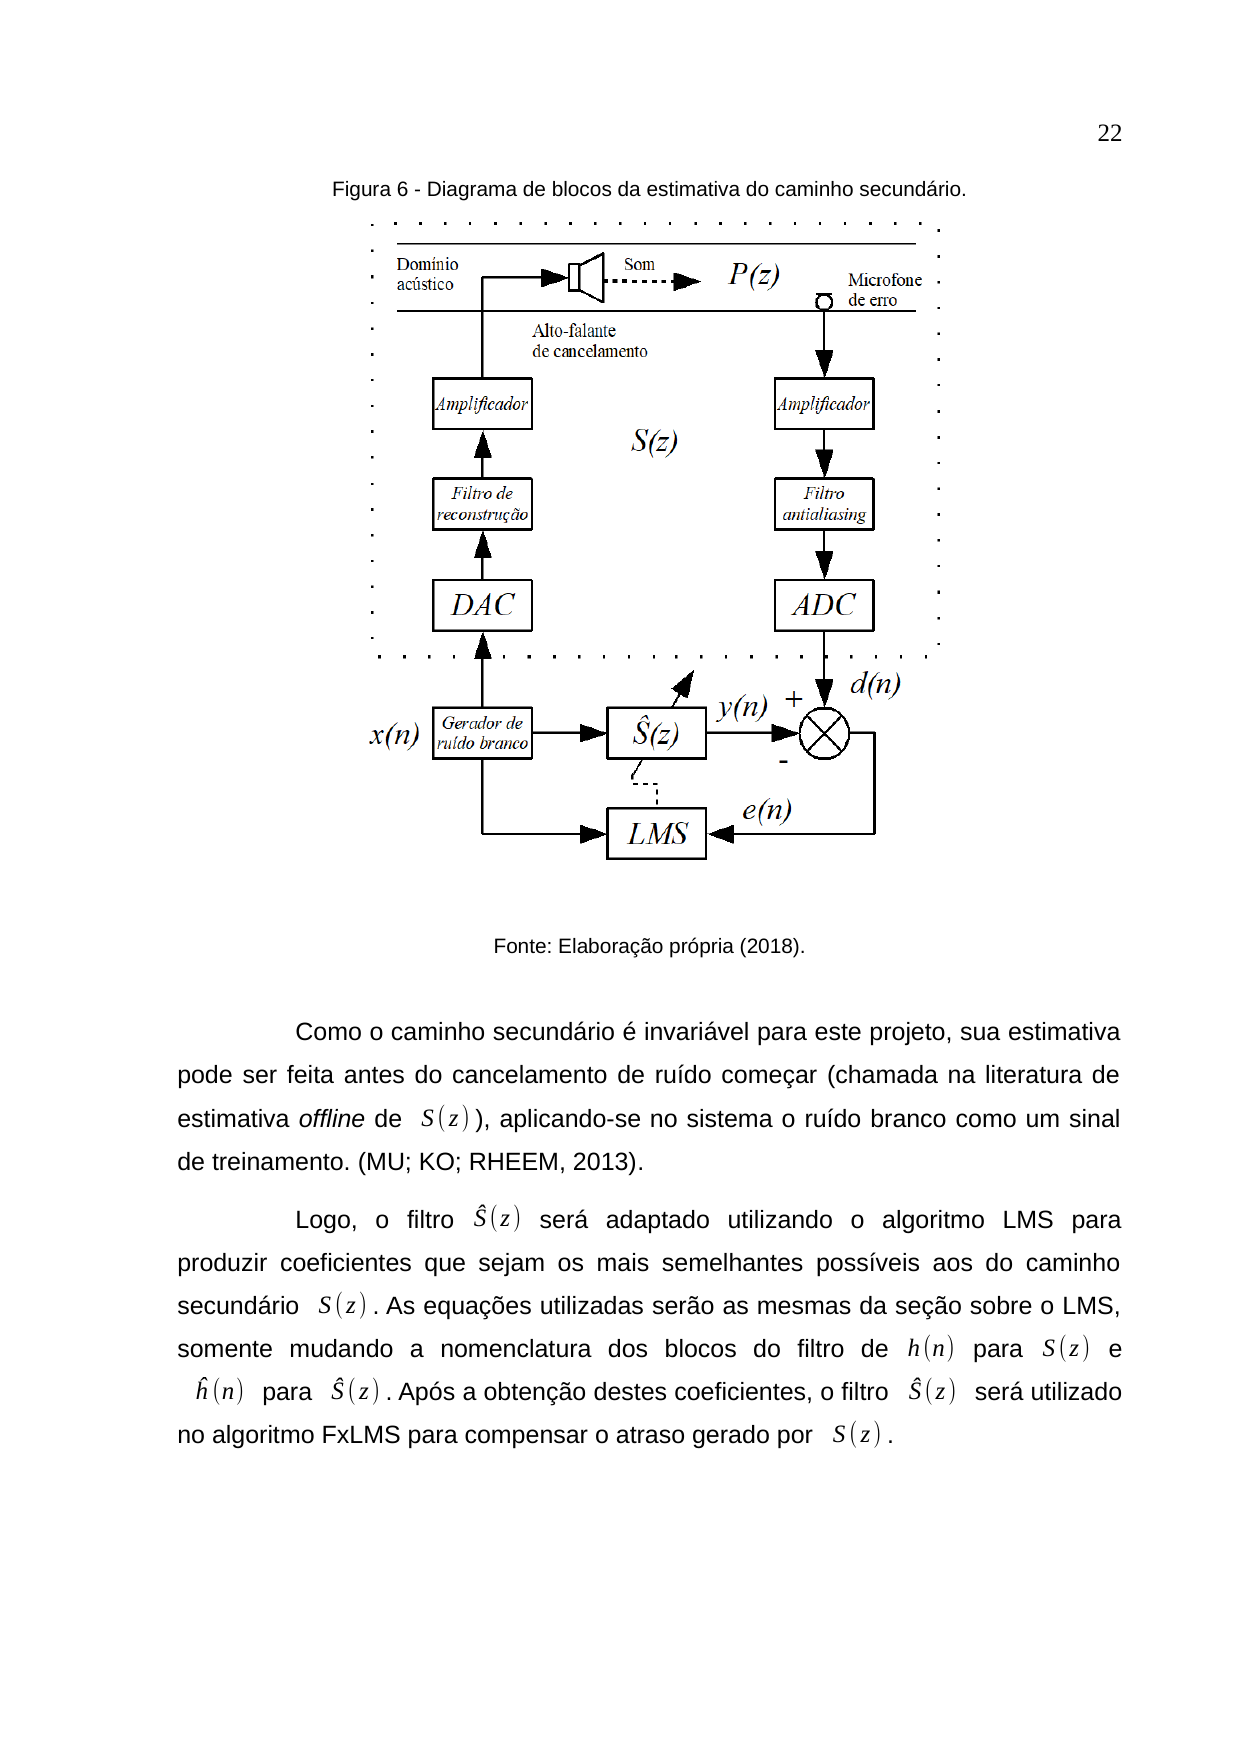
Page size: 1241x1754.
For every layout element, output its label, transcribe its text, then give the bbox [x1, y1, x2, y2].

text Como o caminho secundário é invariável para este projeto, sua estimativa pode ser feita antes do cancelamento de ruído começar (chamada na literatura de estimativa offline de), aplicando-se no sistema o ruído branco como um sinal de treinamento. (MU; KO; RHEEM, 2013). [177, 1017, 1122, 1175]
table_header Diagrama de blocos da estimativa do caminho secundário. [177, 177, 1122, 201]
text Logo, o filtroserá adaptado utilizando o algoritmo LMS para produzir coeficientes que sejam os mais semelhantes possíveis aos do caminho secundário. As equações utilizadas serão as mesmas da seção sobre o LMS, somente mudando a nomenclatura dos blocos do filtro deparaepara. Após a obtenção destes coeficientes, o filtroserá utilizado no algoritmo FxLMS para compensar o atraso gerado por. [177, 1204, 1122, 1449]
table_cell Fonte: Elaboração própria (2018). [177, 923, 1122, 1017]
picture [329, 201, 970, 882]
table_cell [177, 201, 1122, 922]
